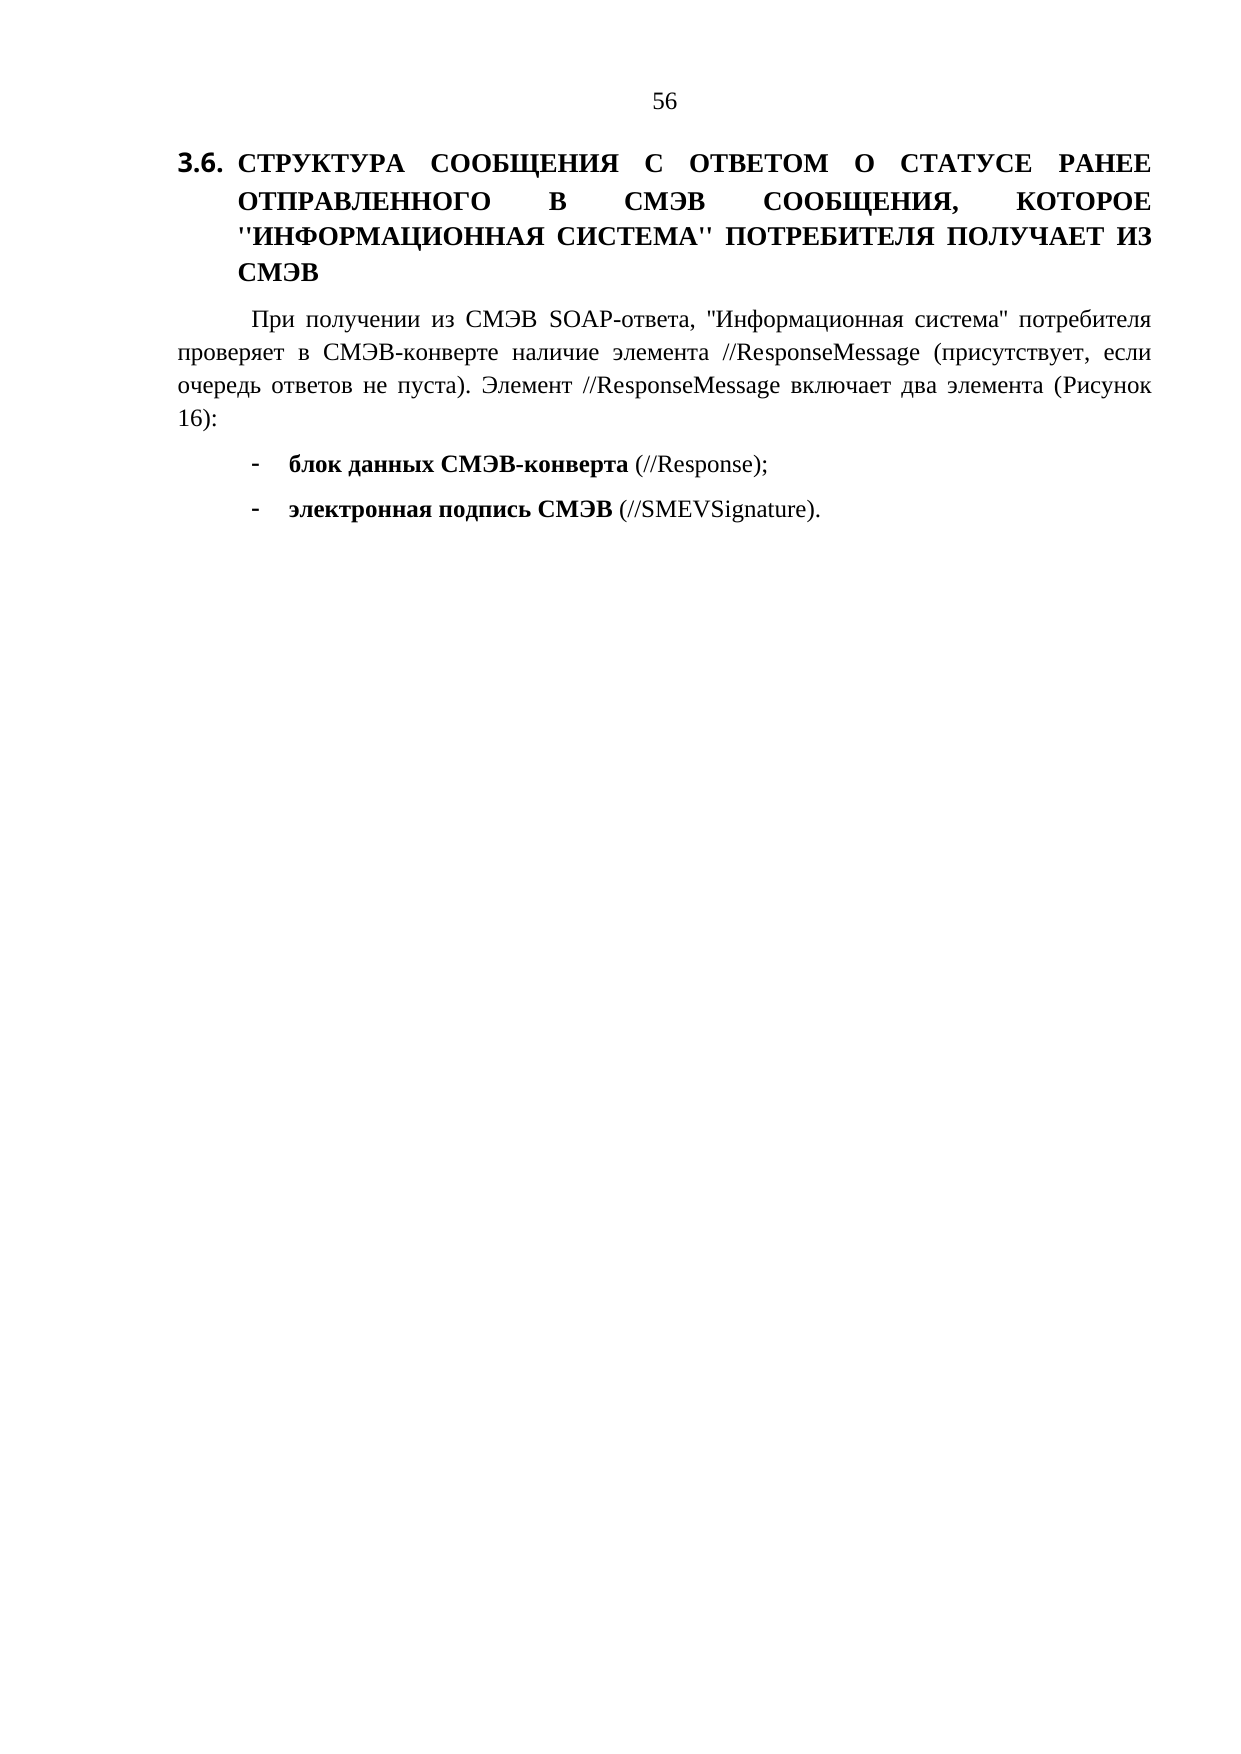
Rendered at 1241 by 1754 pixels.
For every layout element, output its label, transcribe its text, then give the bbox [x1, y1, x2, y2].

list блок данных СМЭВ-конверта (//Response); [251, 449, 1152, 478]
list электронная подпись СМЭВ (//SMEVSignature). [251, 494, 1152, 523]
text При получении из СМЭВ SOAP-ответа, ''Информационная система'' потребителя проверяет в СМЭВ-конверте наличие элемента //ResponseMessage (присутствует, если очередь ответов не пуста). Элемент //ResponseMessage включает два элемента (Рисунок 16): [177, 304, 1152, 432]
subtitle Структура сообщения с ответом о статусе ранее отправленного в СМЭВ сообщения, которое ''Информационная система'' потребителя получает из СМЭВ [177, 143, 1152, 287]
